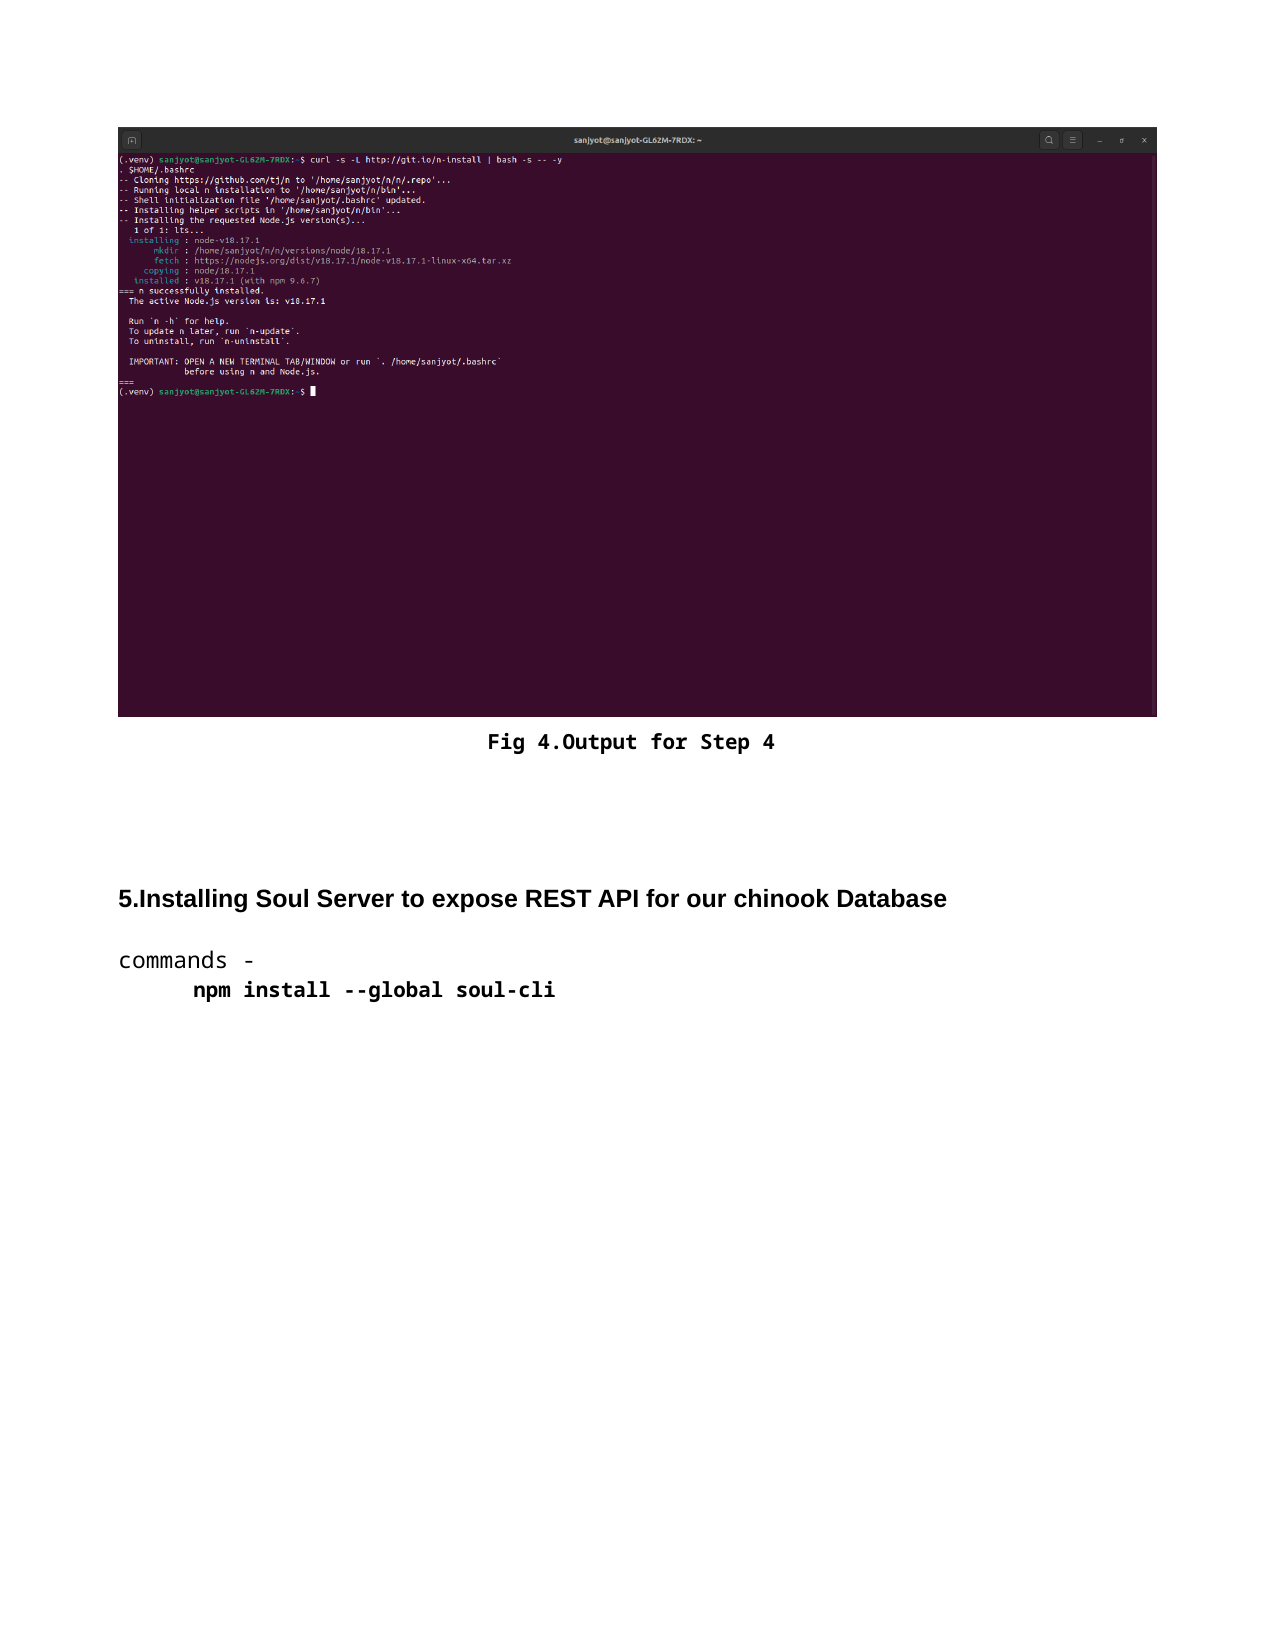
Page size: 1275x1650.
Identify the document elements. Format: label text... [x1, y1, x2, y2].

picture [118, 127, 1157, 717]
text 5.Installing Soul Server to expose REST API for our chinook Database [118, 884, 1157, 912]
text commands - [118, 944, 1157, 975]
text Fig 4.Output for Step 4 [118, 717, 1157, 756]
text [118, 118, 1157, 127]
text npm install --global soul-cli [193, 975, 1157, 1004]
